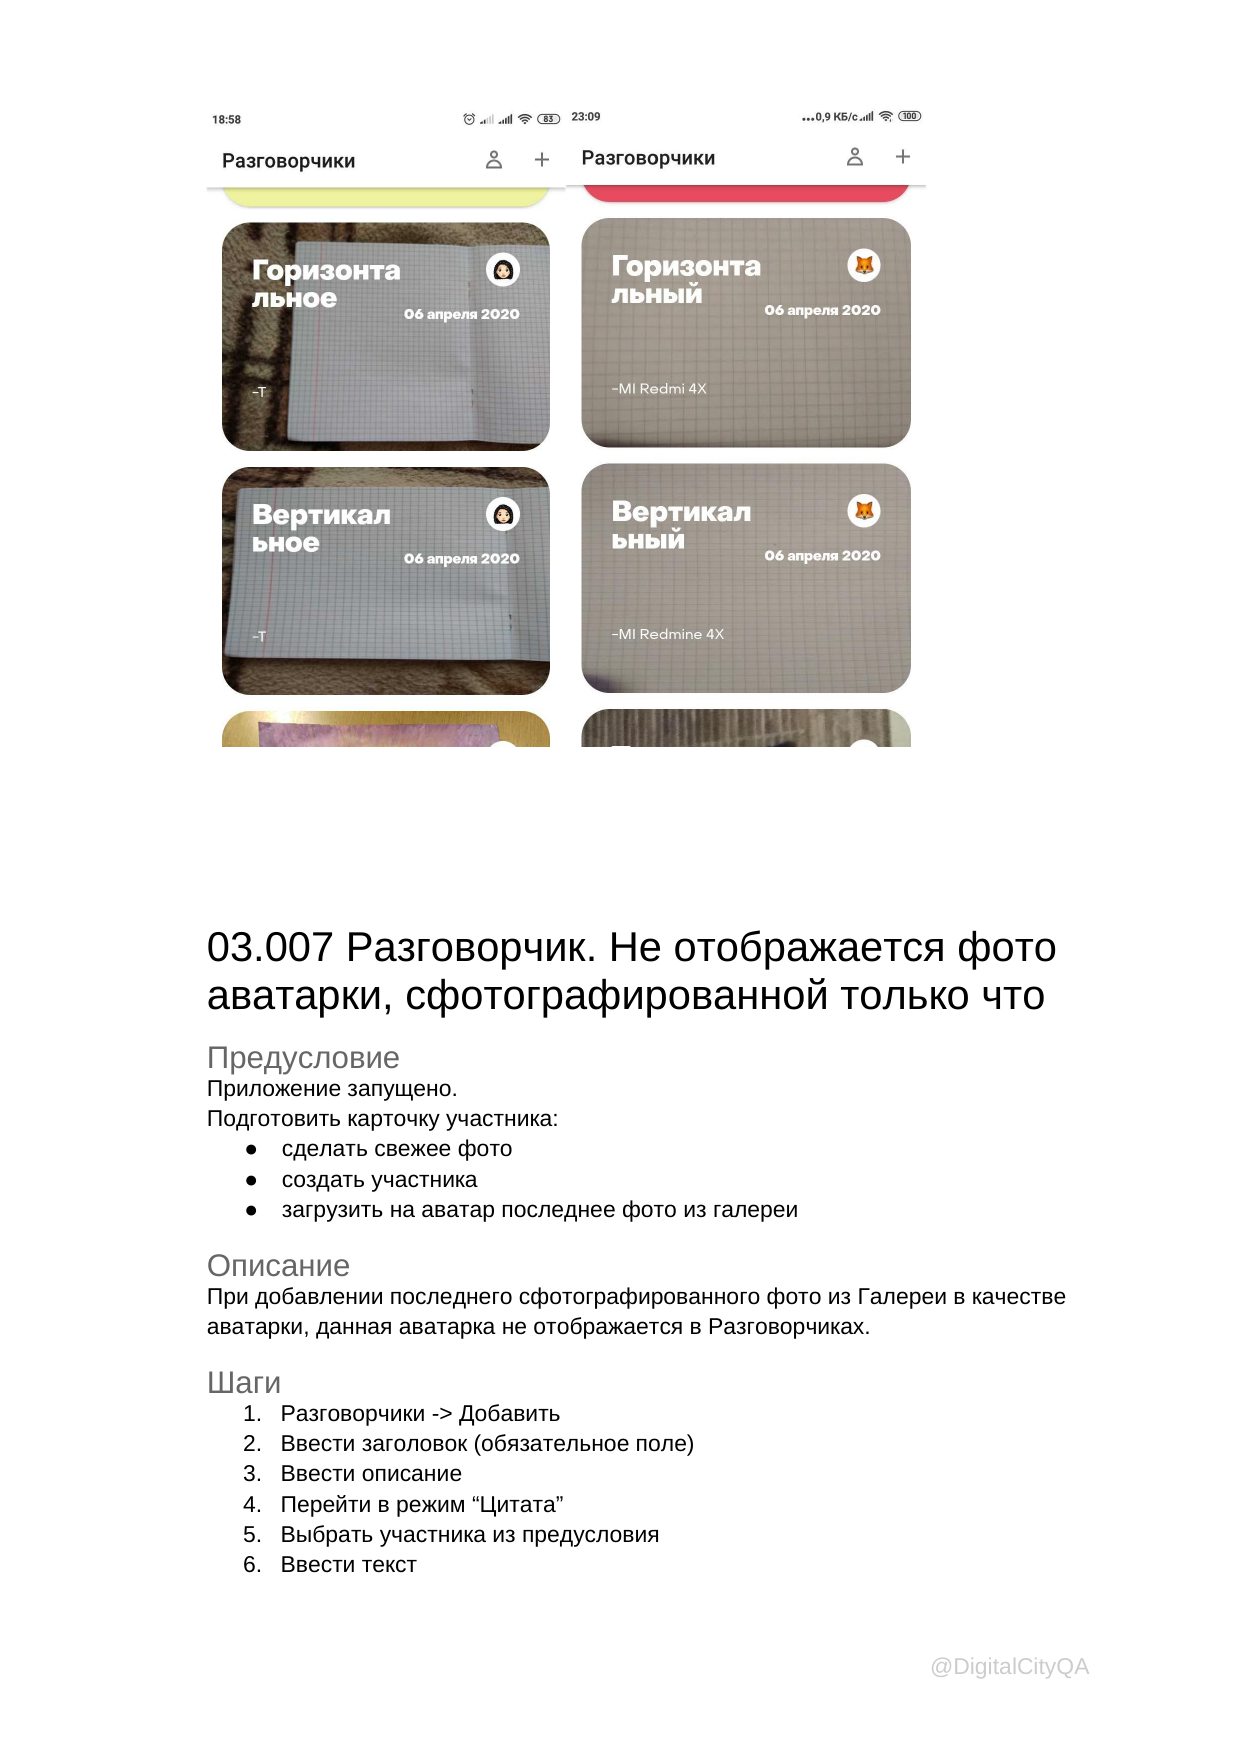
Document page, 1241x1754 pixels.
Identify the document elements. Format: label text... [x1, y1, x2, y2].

text При добавлении последнего сфотографированного фото из Галереи в качестве аватарки, данная аватарка не отображается в Разговорчиках. [207, 1283, 1122, 1339]
list сделать свежее фото [244, 1135, 1122, 1162]
subtitle Шаги [207, 1364, 1122, 1400]
list загрузить на аватар последнее фото из галереи [244, 1196, 1122, 1222]
list создать участника [244, 1166, 1122, 1192]
list Ввести описание [243, 1460, 1122, 1487]
picture [206, 103, 927, 747]
list Ввести заголовок (обязательное поле) [243, 1430, 1122, 1457]
list Перейти в режим “Цитата” [243, 1491, 1122, 1517]
subtitle Предусловие [207, 1039, 1122, 1075]
list Выбрать участника из предусловия [243, 1521, 1122, 1547]
list Ввести текст [243, 1551, 1122, 1577]
text Приложение запущено. Подготовить карточку участника: [207, 1075, 1122, 1132]
list Разговорчики -> Добавить [243, 1400, 1122, 1426]
subtitle 03.007 Разговорчик. Не отображается фото аватарки, сфотографированной только что [207, 922, 1122, 1018]
subtitle Описание [207, 1247, 1122, 1283]
